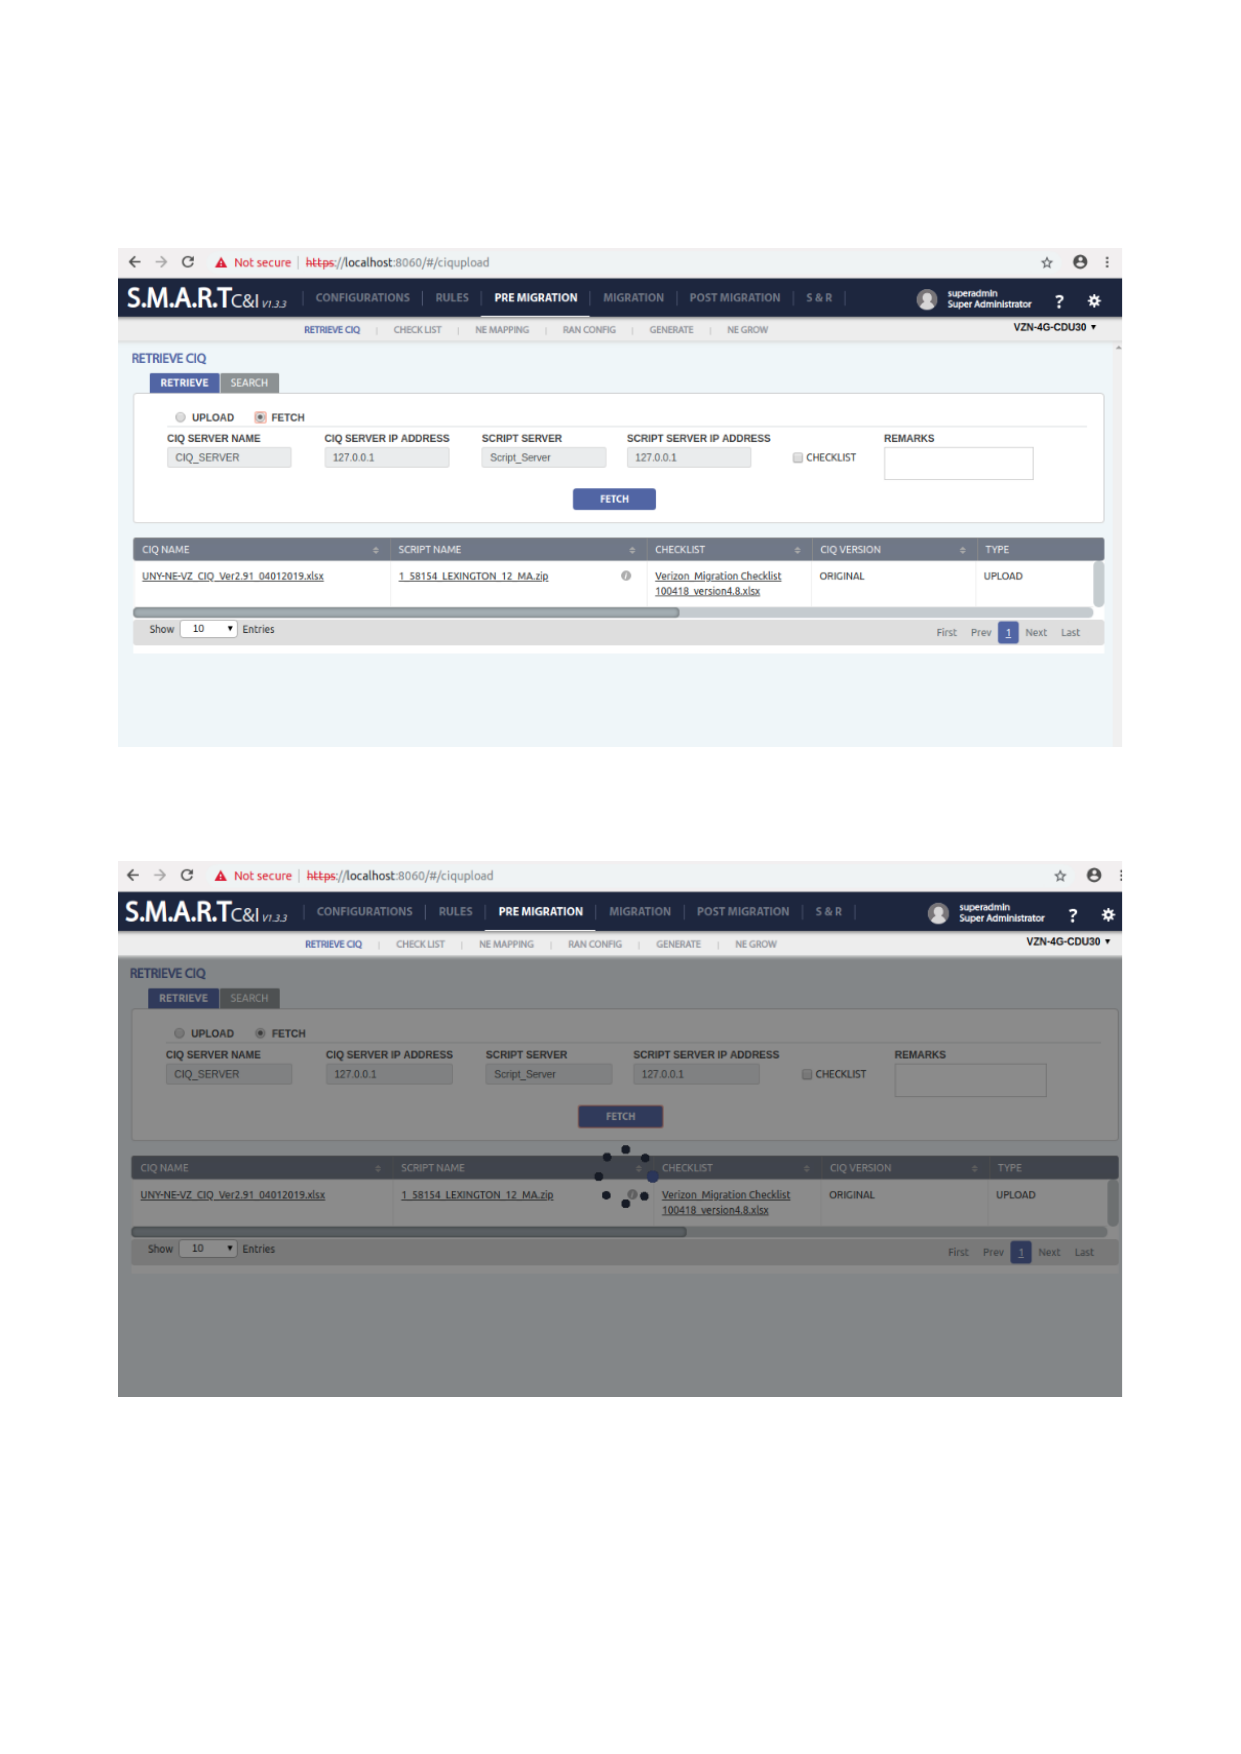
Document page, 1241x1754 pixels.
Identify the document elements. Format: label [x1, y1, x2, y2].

picture [118, 248, 1123, 747]
picture [118, 861, 1123, 1397]
